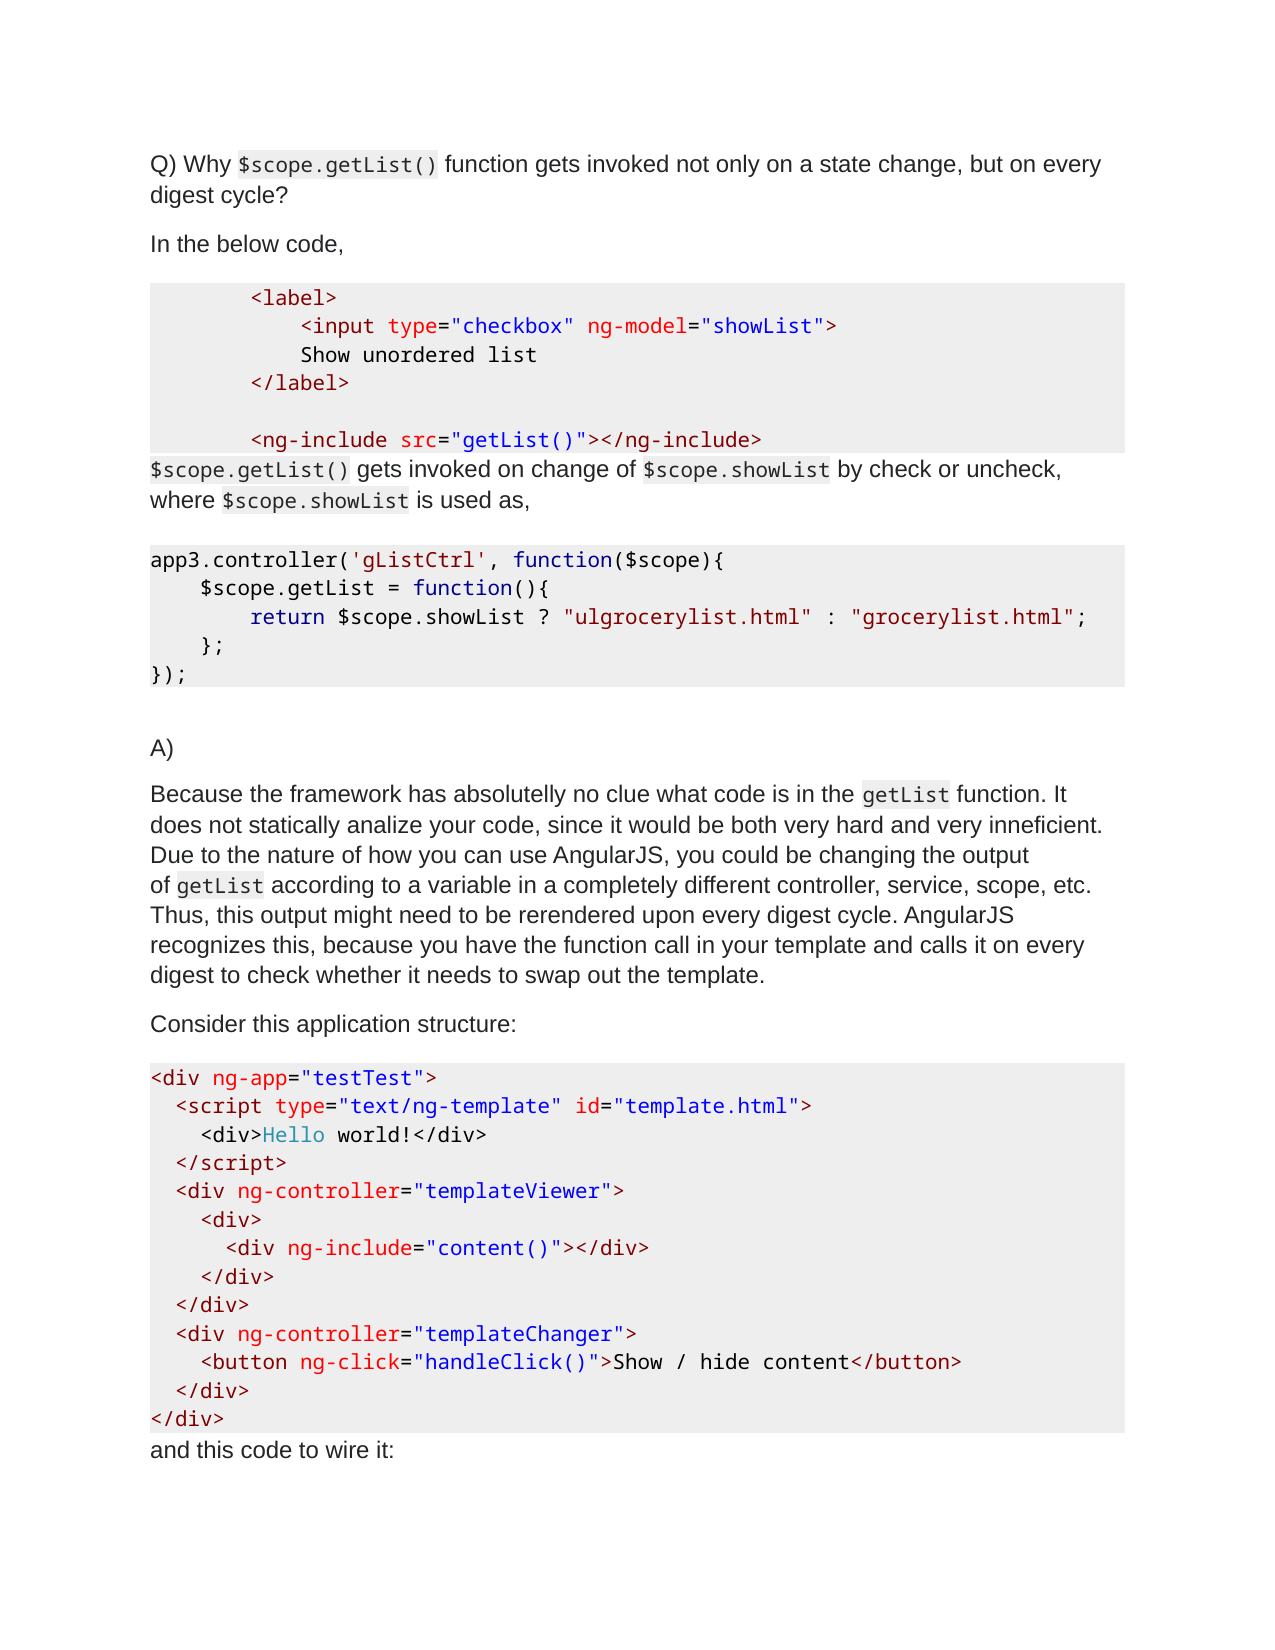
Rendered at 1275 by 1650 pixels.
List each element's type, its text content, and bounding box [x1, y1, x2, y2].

text }; [150, 630, 1125, 659]
text and this code to wire it: [150, 1433, 1125, 1463]
text <div ng-controller="templateViewer"> [150, 1177, 1125, 1205]
text <button ng-click="handleClick()">Show / hide content</button> [150, 1347, 1125, 1376]
text <input type="checkbox" ng-model="showList"> [150, 311, 1125, 340]
text </script> [150, 1148, 1125, 1177]
text <label> [150, 283, 1125, 311]
text Because the framework has absolutelly no clue what code is in the getList function. It does not statically analize your code, since it would be both very hard and very inneficient. Due to the nature of how you can use AngularJS, you could be changing the output of getList according to a variable in a completely different controller, service, scope, etc. Thus, this output might need to be rerendered upon every digest cycle. AngularJS recognizes this, because you have the function call in your template and calls it on every digest to check whether it needs to swap out the template. [150, 780, 1125, 988]
text app3.controller('gListCtrl', function($scope){ [150, 545, 1125, 573]
text In the below code, [150, 227, 1125, 258]
text <div ng-controller="templateChanger"> [150, 1319, 1125, 1347]
text </div> [150, 1376, 1125, 1404]
text <div ng-include="content()"></div> [150, 1233, 1125, 1262]
text </div> [150, 1262, 1125, 1290]
text </label> [150, 368, 1125, 397]
text }); [150, 659, 1125, 687]
text </div> [150, 1290, 1125, 1319]
text Consider this application structure: [150, 1007, 1125, 1038]
text <div> [150, 1205, 1125, 1233]
text Q) Why $scope.getList() function gets invoked not only on a state change, but on every digest cycle? [150, 150, 1125, 208]
text $scope.getList() gets invoked on change of $scope.showList by check or uncheck, where $scope.showList is used as, [150, 453, 1125, 514]
text </div> [150, 1404, 1125, 1433]
text Show unordered list [150, 340, 1125, 368]
text $scope.getList = function(){ [150, 573, 1125, 602]
text return $scope.showList ? "ulgrocerylist.html" : "grocerylist.html"; [150, 602, 1125, 630]
text <script type="text/ng-template" id="template.html"> [150, 1091, 1125, 1120]
text <ng-include src="getList()"></ng-include> [150, 425, 1125, 453]
text <div>Hello world!</div> [150, 1120, 1125, 1148]
text A) [150, 734, 1125, 761]
text <div ng-app="testTest"> [150, 1063, 1125, 1091]
